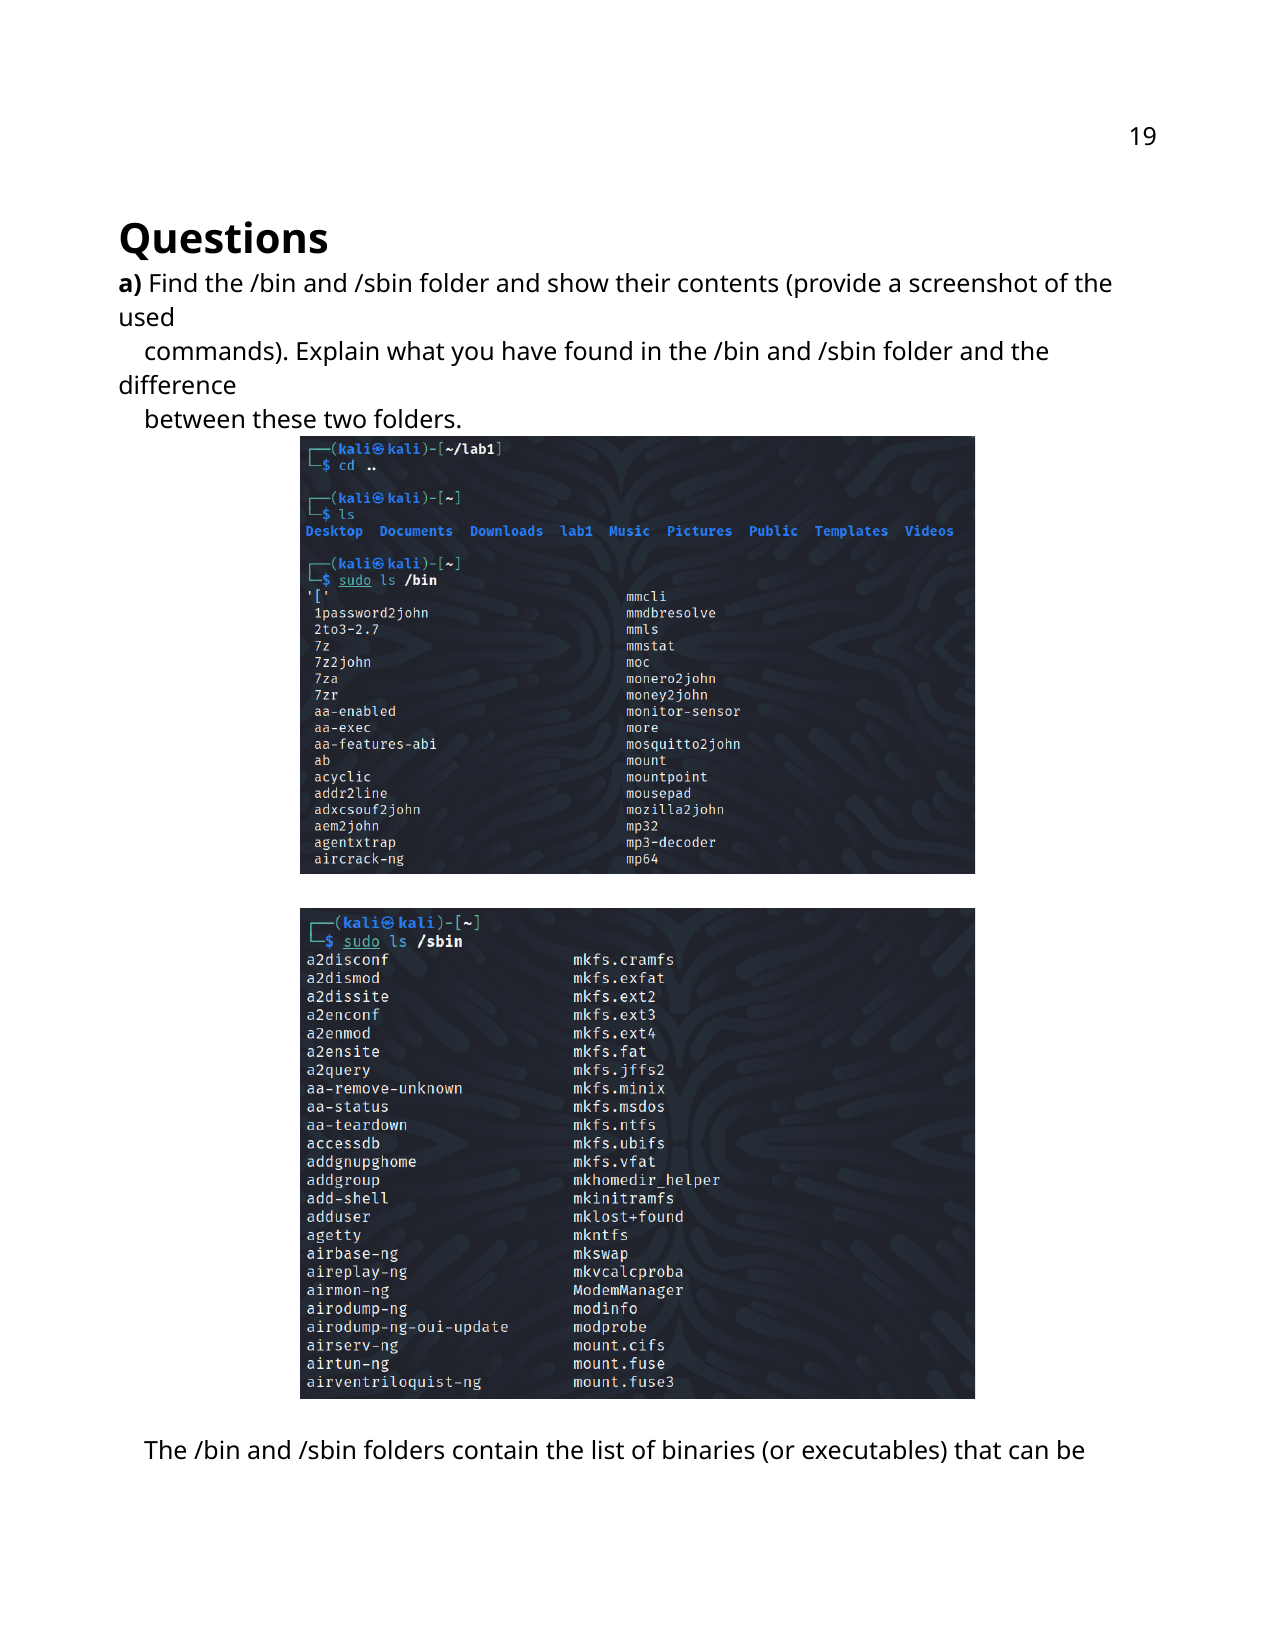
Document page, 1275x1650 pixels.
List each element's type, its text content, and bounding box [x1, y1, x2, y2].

text between these two folders. [118, 402, 1157, 436]
text Questions [118, 209, 1157, 266]
text The /bin and /sbin folders contain the list of binaries (or executables) that can be [118, 1433, 1157, 1467]
text commands). Explain what you have found in the /bin and /sbin folder and the difference [118, 334, 1157, 402]
picture [300, 908, 976, 1399]
picture [300, 436, 976, 874]
text a) Find the /bin and /sbin folder and show their contents (provide a screenshot of the used [118, 266, 1157, 334]
